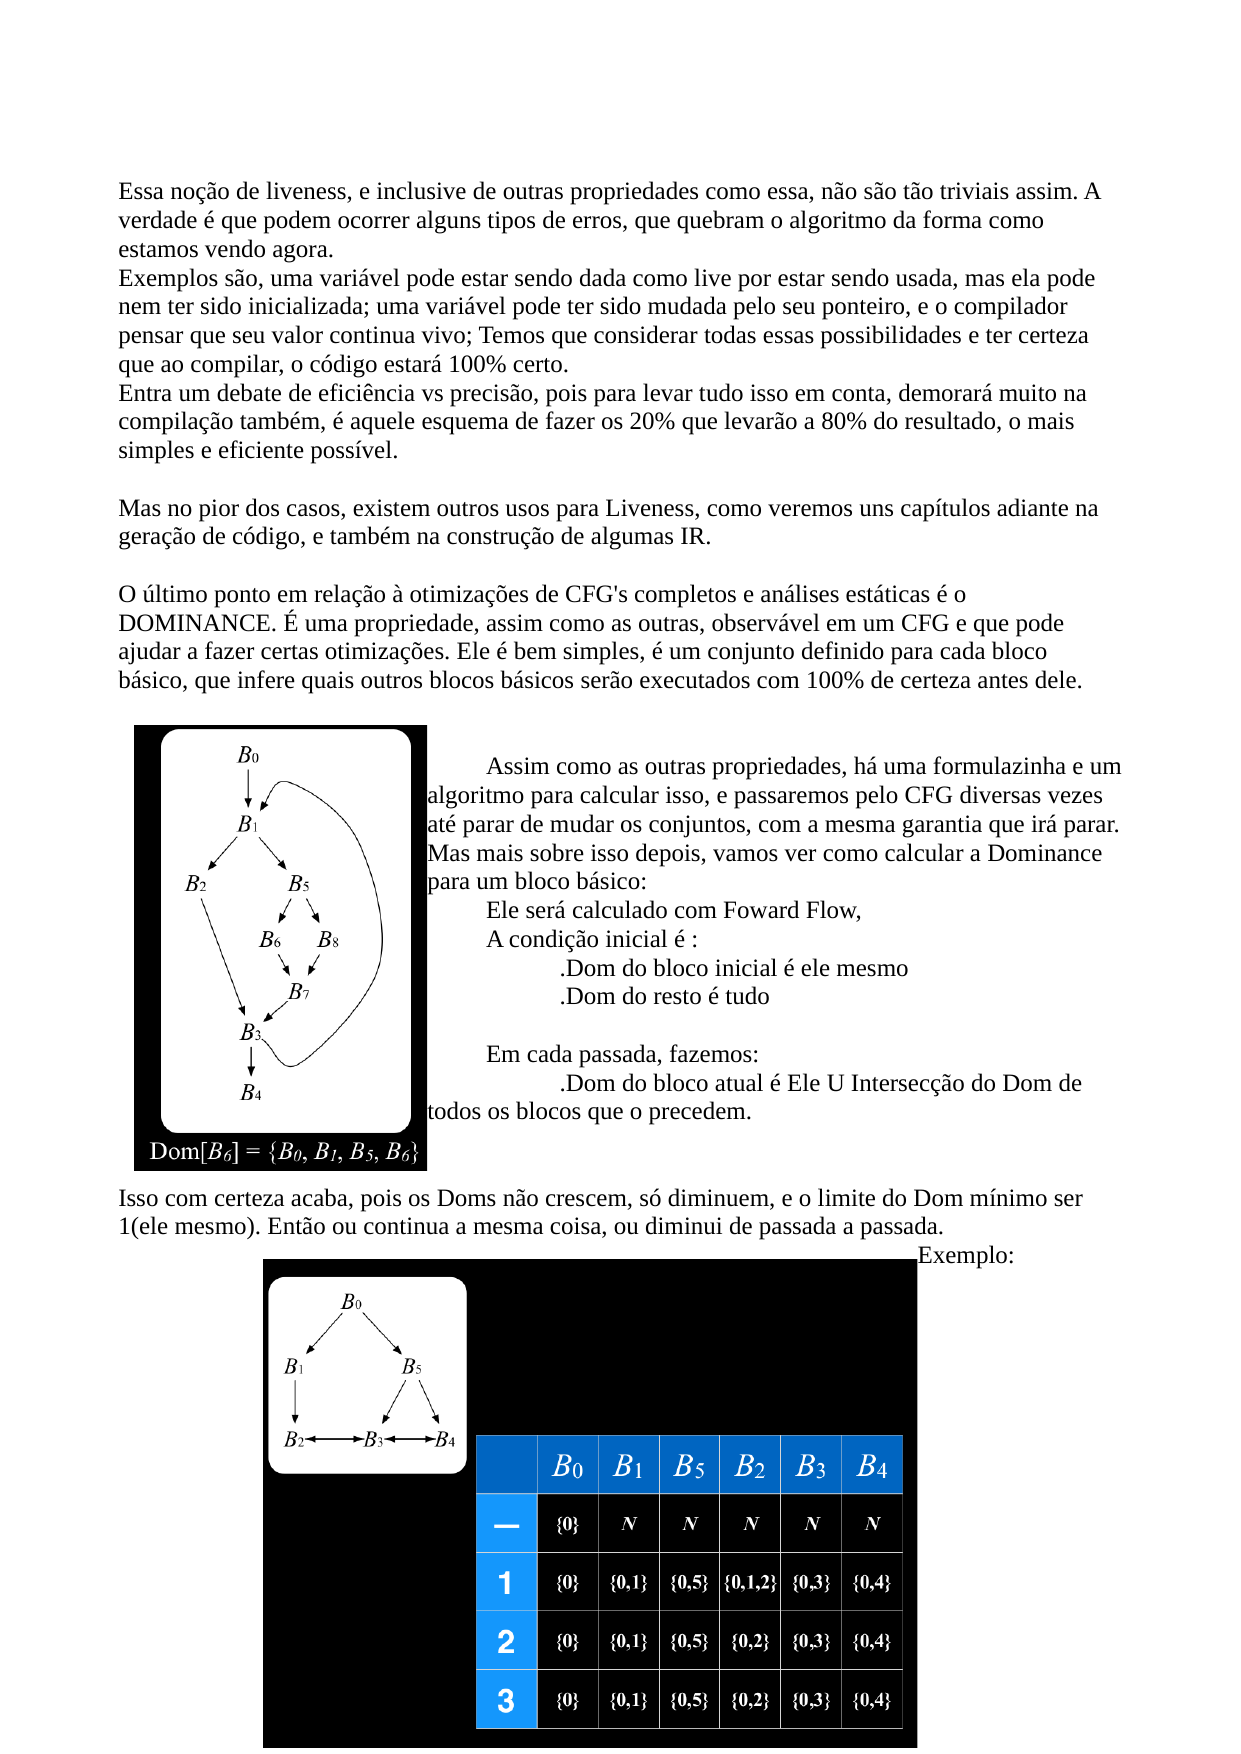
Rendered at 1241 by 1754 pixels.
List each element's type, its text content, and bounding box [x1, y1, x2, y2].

picture [190, 725, 428, 1171]
text [118, 1039, 136, 1068]
text O último ponto em relação à otimizações de CFG's completos e análises estáticas é o DOMINANCE. É uma propriedade, assim como as outras, observável em um CFG e que pode ajudar a fazer certas otimizações. Ele é bem simples, é um conjunto definido para cada bloco básico, que infere quais outros blocos básicos serão executados com 100% de certeza antes dele. [118, 579, 1122, 694]
text Isso com certeza acaba, pois os Doms não crescem, só diminuem, e o limite do Dom mínimo ser 1(ele mesmo). Então ou continua a mesma coisa, ou diminui de passada a passada. [118, 1183, 1122, 1240]
text Essa noção de liveness, e inclusive de outras propriedades como essa, não são tão triviais assim. A verdade é que podem ocorrer alguns tipos de erros, que quebram o algoritmo da forma como estamos vendo agora. [118, 176, 1122, 263]
text Assim como as outras propriedades, há uma formulazinha e um algoritmo para calcular isso, e passaremos pelo CFG diversas vezes até parar de mudar os conjuntos, com a mesma garantia que irá parar. Mas mais sobre isso depois, vamos ver como calcular a Dominance para um bloco básico: [428, 751, 1122, 895]
text [118, 981, 136, 1010]
text A condição inicial é : [428, 924, 1122, 953]
text Ele será calculado com Foward Flow, [428, 895, 1122, 924]
text Entra um debate de eficiência vs precisão, pois para levar tudo isso em conta, demorará muito na compilação também, é aquele esquema de fazer os 20% que levarão a 80% do resultado, o mais simples e eficiente possível. [118, 378, 1122, 464]
text Em cada passada, fazemos: [428, 1039, 1122, 1068]
text Exemplo: [118, 1240, 1122, 1269]
text .Dom do resto é tudo [428, 981, 1122, 1010]
text .Dom do bloco atual é Ele U Intersecção do Dom de todos os blocos que o precedem. [428, 1068, 1122, 1125]
text Exemplos são, uma variável pode estar sendo dada como live por estar sendo usada, mas ela pode nem ter sido inicializada; uma variável pode ter sido mudada pelo seu ponteiro, e o compilador pensar que seu valor continua vivo; Temos que considerar todas essas possibilidades e ter certeza que ao compilar, o código estará 100% certo. [118, 263, 1122, 378]
text .Dom do bloco inicial é ele mesmo [428, 953, 1122, 981]
picture [263, 1259, 918, 1748]
text [118, 924, 136, 953]
text Mas no pior dos casos, existem outros usos para Liveness, como veremos uns capítulos adiante na geração de código, e também na construção de algumas IR. [118, 493, 1122, 550]
